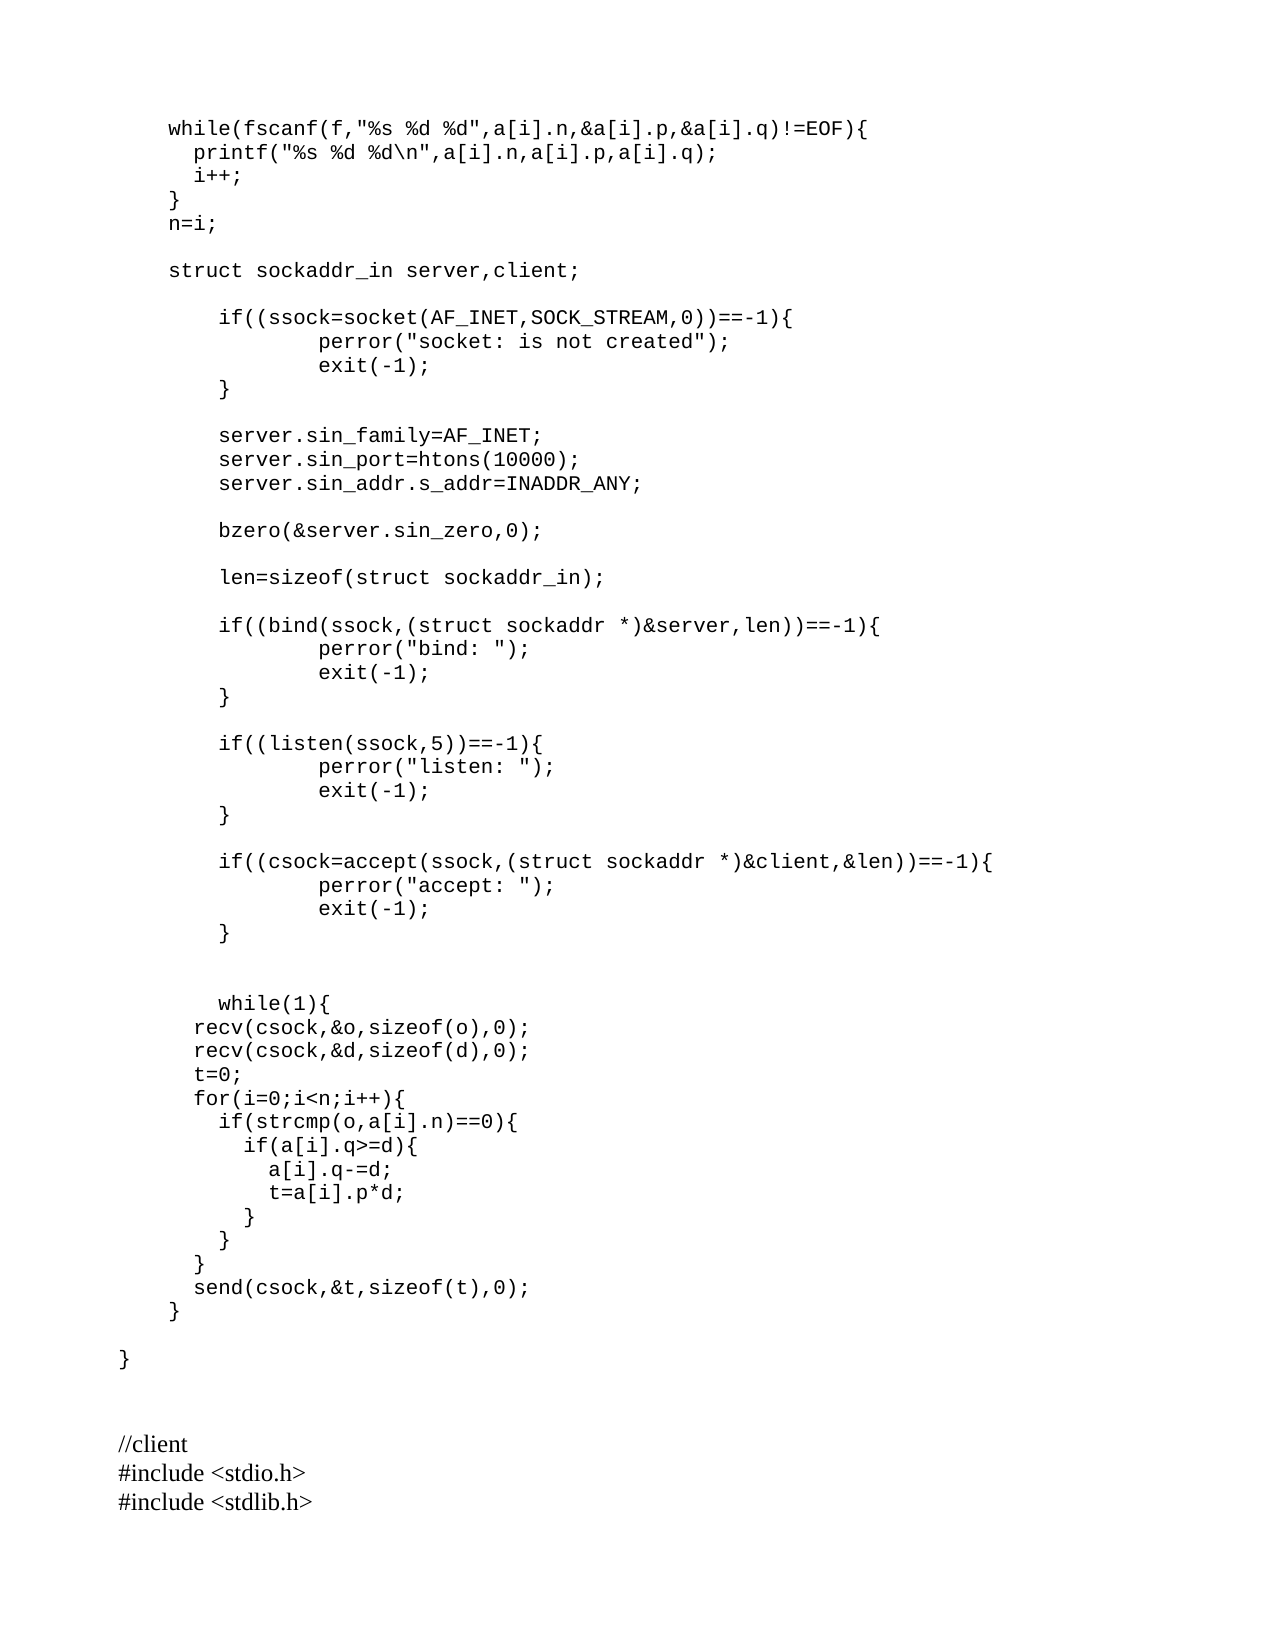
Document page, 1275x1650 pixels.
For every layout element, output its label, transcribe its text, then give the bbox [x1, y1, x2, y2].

text perror("bind: "); [118, 638, 1157, 662]
text } [118, 1229, 1157, 1253]
text } [118, 1206, 1157, 1229]
text perror("socket: is not created"); [118, 331, 1157, 354]
text if((ssock=socket(AF_INET,SOCK_STREAM,0))==-1){ [118, 307, 1157, 331]
text } [118, 1300, 1157, 1324]
text perror("listen: "); [118, 757, 1157, 780]
text n=i; [118, 213, 1157, 236]
text i++; [118, 165, 1157, 189]
text } [118, 1253, 1157, 1277]
text server.sin_family=AF_INET; [118, 426, 1157, 449]
text if(a[i].q>=d){ [118, 1135, 1157, 1158]
text bzero(&server.sin_zero,0); [118, 520, 1157, 544]
text } [118, 1348, 1157, 1371]
text } [118, 378, 1157, 402]
text if((bind(ssock,(struct sockaddr *)&server,len))==-1){ [118, 615, 1157, 638]
text send(csock,&t,sizeof(t),0); [118, 1277, 1157, 1300]
text struct sockaddr_in server,client; [118, 260, 1157, 284]
text } [118, 922, 1157, 946]
text t=0; [118, 1064, 1157, 1088]
text exit(-1); [118, 780, 1157, 804]
text recv(csock,&d,sizeof(d),0); [118, 1040, 1157, 1064]
text server.sin_addr.s_addr=INADDR_ANY; [118, 473, 1157, 496]
text for(i=0;i<n;i++){ [118, 1088, 1157, 1111]
text //client [118, 1429, 1157, 1458]
text } [118, 804, 1157, 827]
text while(fscanf(f,"%s %d %d",a[i].n,&a[i].p,&a[i].q)!=EOF){ [118, 118, 1157, 142]
text exit(-1); [118, 662, 1157, 686]
text exit(-1); [118, 898, 1157, 922]
text while(1){ [118, 993, 1157, 1017]
text exit(-1); [118, 354, 1157, 378]
text len=sizeof(struct sockaddr_in); [118, 567, 1157, 591]
text if(strcmp(o,a[i].n)==0){ [118, 1111, 1157, 1135]
text a[i].q-=d; [118, 1158, 1157, 1182]
text #include <stdio.h> [118, 1458, 1157, 1487]
text } [118, 686, 1157, 709]
text recv(csock,&o,sizeof(o),0); [118, 1017, 1157, 1040]
text } [118, 189, 1157, 213]
text t=a[i].p*d; [118, 1182, 1157, 1206]
text printf("%s %d %d\n",a[i].n,a[i].p,a[i].q); [118, 142, 1157, 165]
text #include <stdlib.h> [118, 1487, 1157, 1516]
text if((csock=accept(ssock,(struct sockaddr *)&client,&len))==-1){ [118, 851, 1157, 875]
text server.sin_port=htons(10000); [118, 449, 1157, 473]
text perror("accept: "); [118, 875, 1157, 898]
text if((listen(ssock,5))==-1){ [118, 733, 1157, 757]
